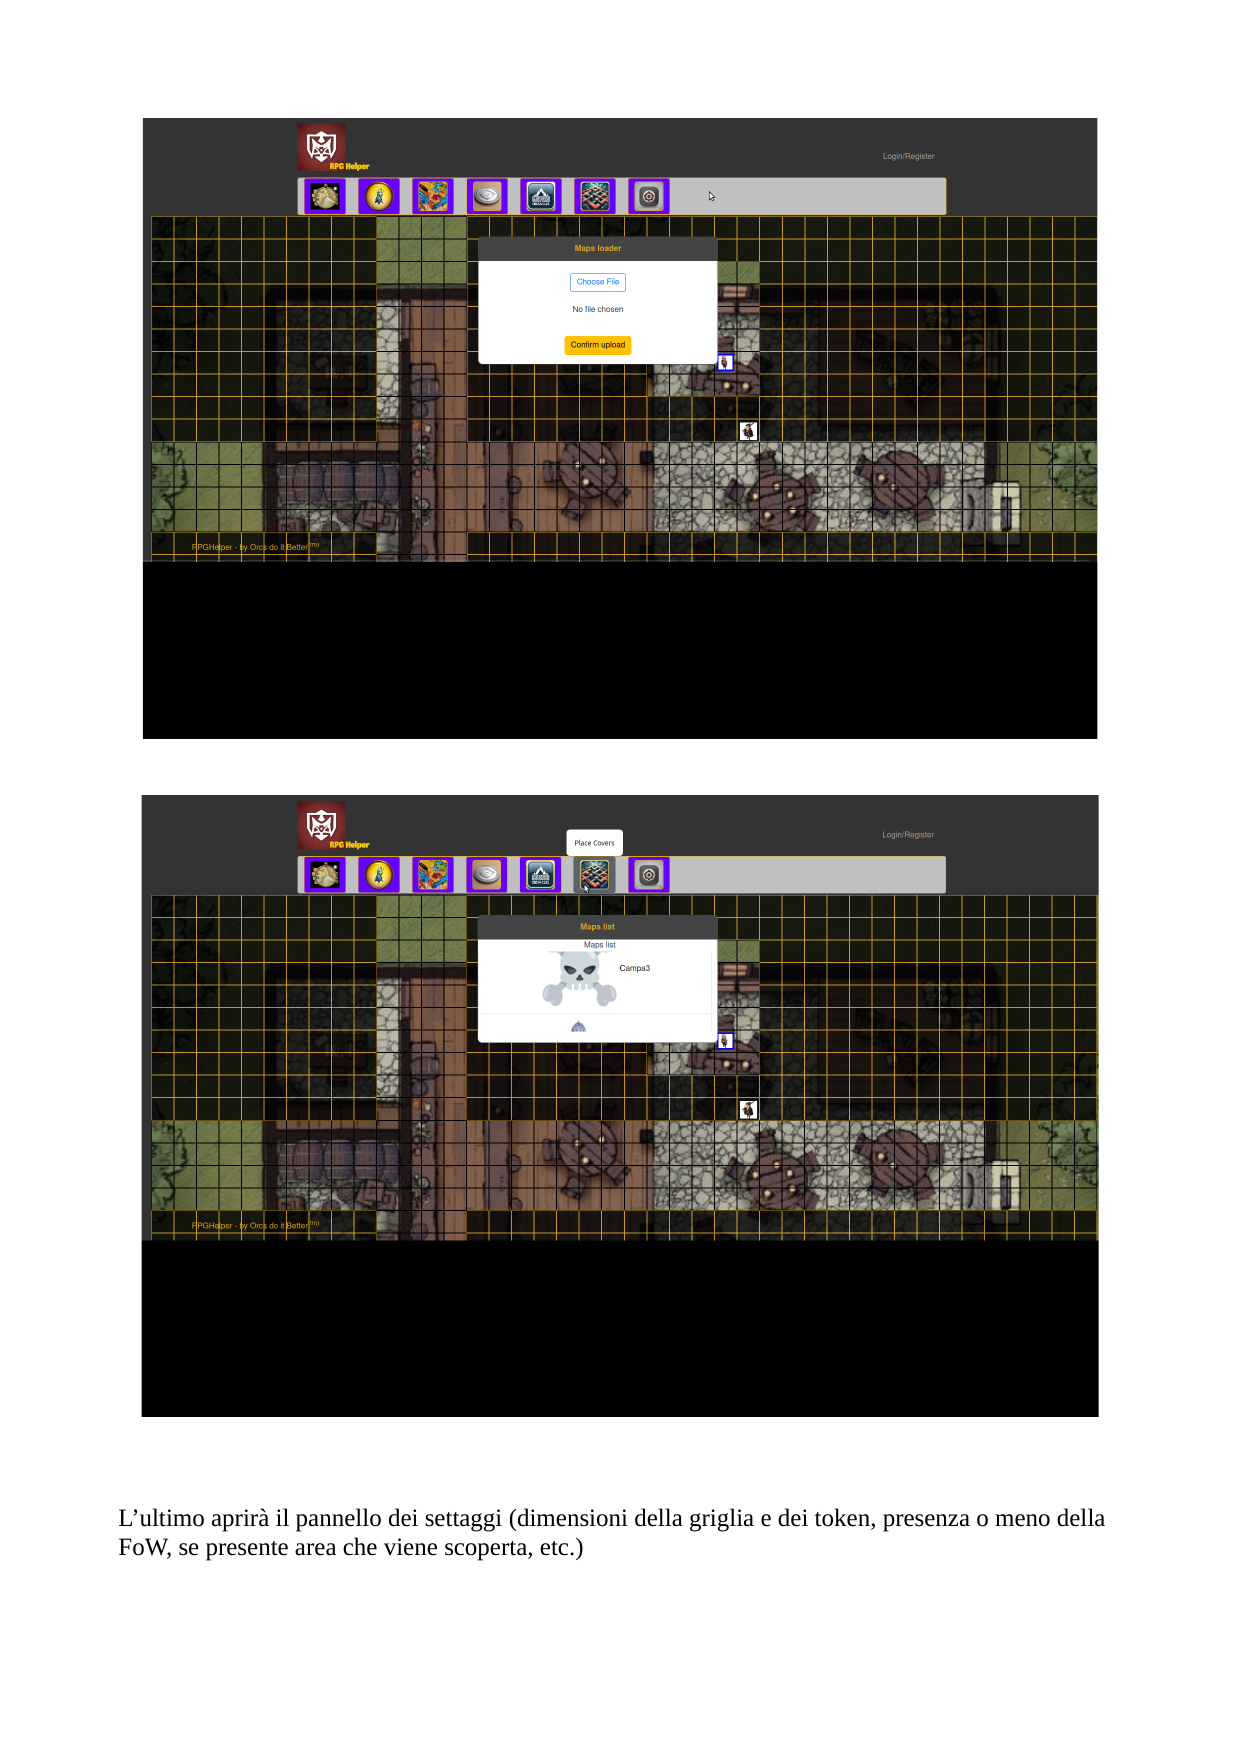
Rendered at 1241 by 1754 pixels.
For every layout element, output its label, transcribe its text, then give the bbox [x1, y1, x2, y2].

picture [141, 795, 1099, 1417]
text L’ultimo aprirà il pannello dei settaggi (dimensioni della griglia e dei token, presenza o meno della FoW, se presente area che viene scoperta, etc.) [118, 1503, 1122, 1560]
picture [142, 118, 1098, 739]
